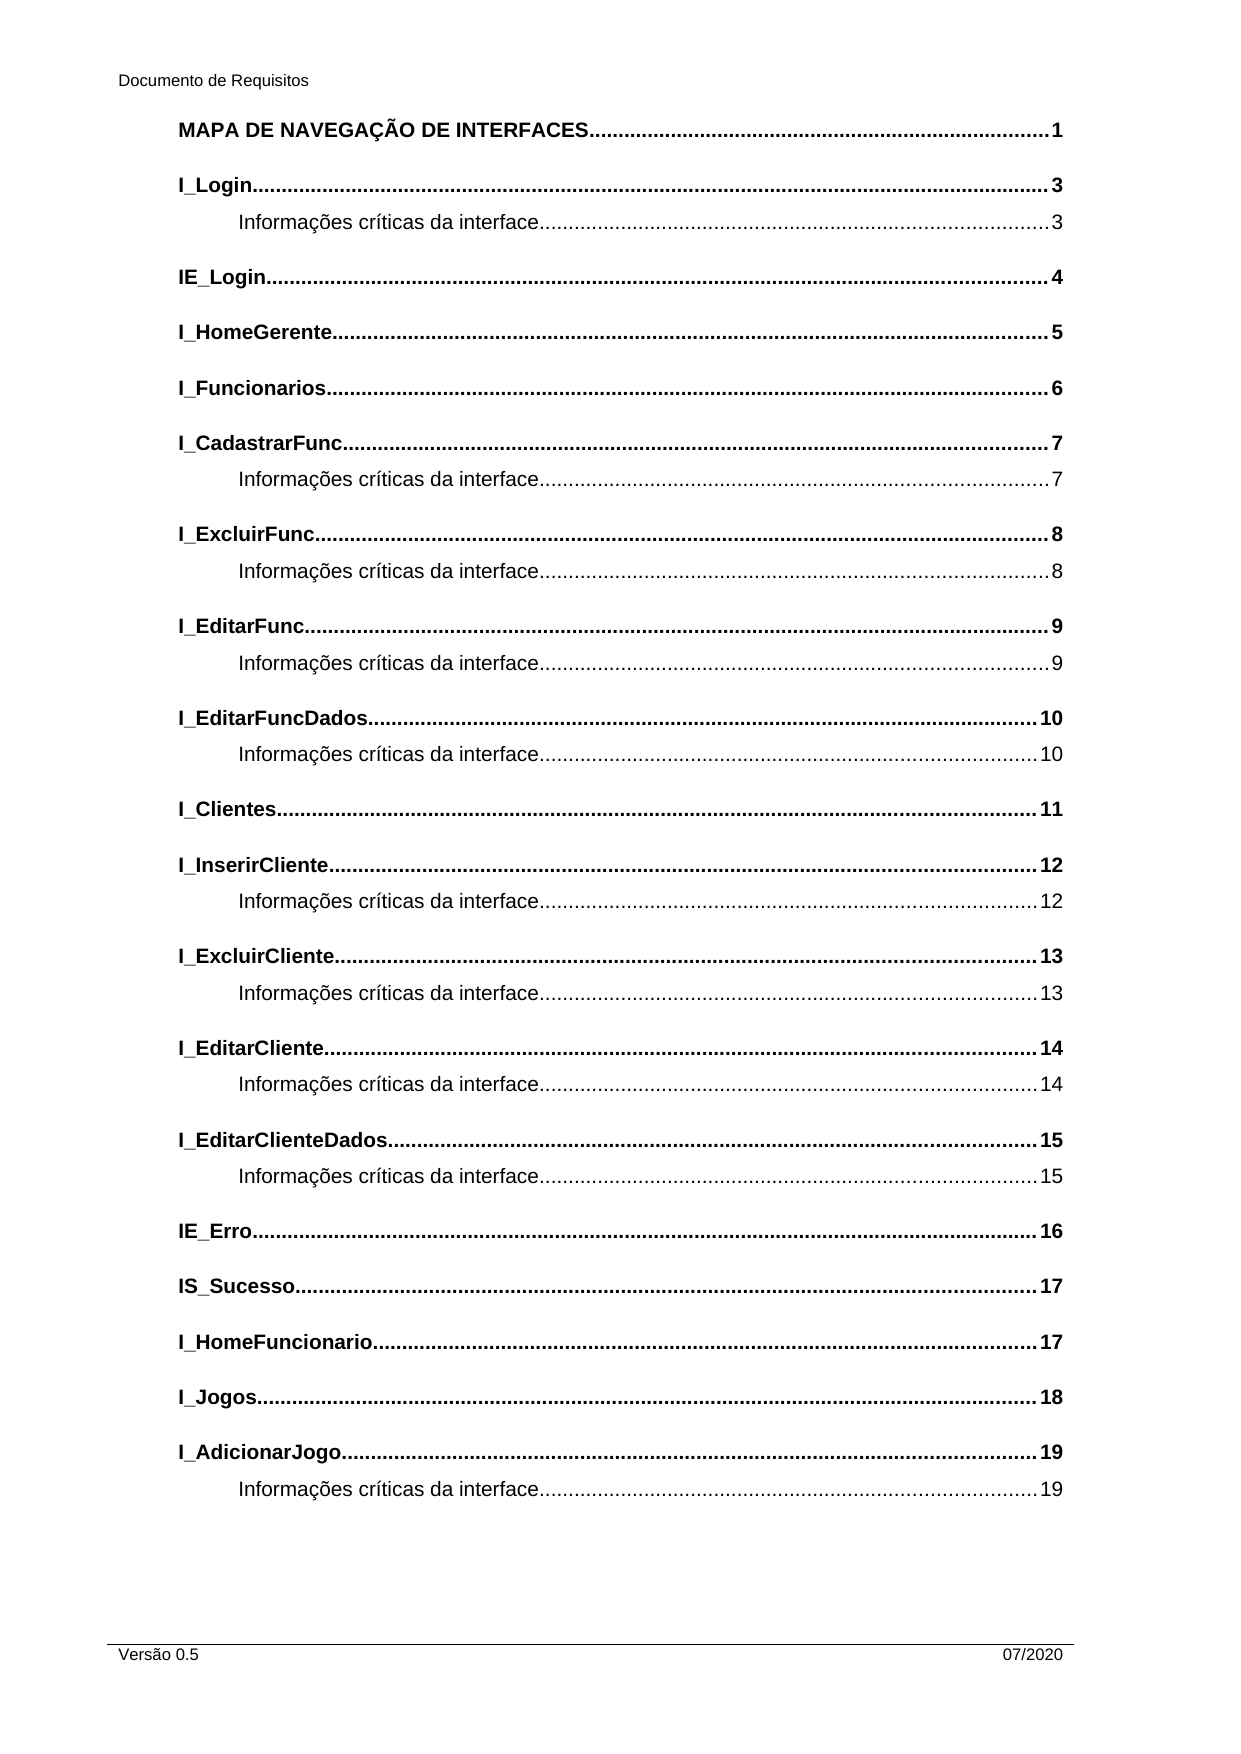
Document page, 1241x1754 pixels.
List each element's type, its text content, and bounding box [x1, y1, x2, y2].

text Informações críticas da interface 19 [238, 1476, 1063, 1500]
text Informações críticas da interface 14 [238, 1072, 1063, 1096]
text I_EditarClienteDados 15 [178, 1127, 1063, 1151]
text I_EditarFunc 9 [178, 614, 1063, 638]
text I_Funcionarios 6 [178, 375, 1063, 399]
text Informações críticas da interface 12 [238, 889, 1063, 913]
text MAPA DE NAVEGAÇÃO DE INTERFACES 1 [178, 118, 1063, 142]
text I_Jogos 18 [178, 1385, 1063, 1409]
text I_HomeGerente 5 [178, 320, 1063, 344]
text I_EditarCliente 14 [178, 1036, 1063, 1060]
text Informações críticas da interface 3 [238, 210, 1063, 234]
text I_ExcluirFunc 8 [178, 522, 1063, 546]
text I_EditarFuncDados 10 [178, 706, 1063, 729]
text Informações críticas da interface 7 [238, 467, 1063, 491]
text IS_Sucesso 17 [178, 1274, 1063, 1298]
text I_Login 3 [178, 173, 1063, 197]
text Informações críticas da interface 15 [238, 1164, 1063, 1188]
text Informações críticas da interface 10 [238, 742, 1063, 766]
text I_ExcluirCliente 13 [178, 944, 1063, 968]
text IE_Login 4 [178, 265, 1063, 289]
text I_Clientes 11 [178, 797, 1063, 821]
text I_InserirCliente 12 [178, 852, 1063, 876]
text Informações críticas da interface 8 [238, 559, 1063, 583]
text IE_Erro 16 [178, 1219, 1063, 1243]
text Informações críticas da interface 13 [238, 981, 1063, 1004]
text I_HomeFuncionario 17 [178, 1329, 1063, 1353]
text Informações críticas da interface 9 [238, 650, 1063, 674]
text I_AdicionarJogo 19 [178, 1440, 1063, 1464]
text I_CadastrarFunc 7 [178, 431, 1063, 454]
